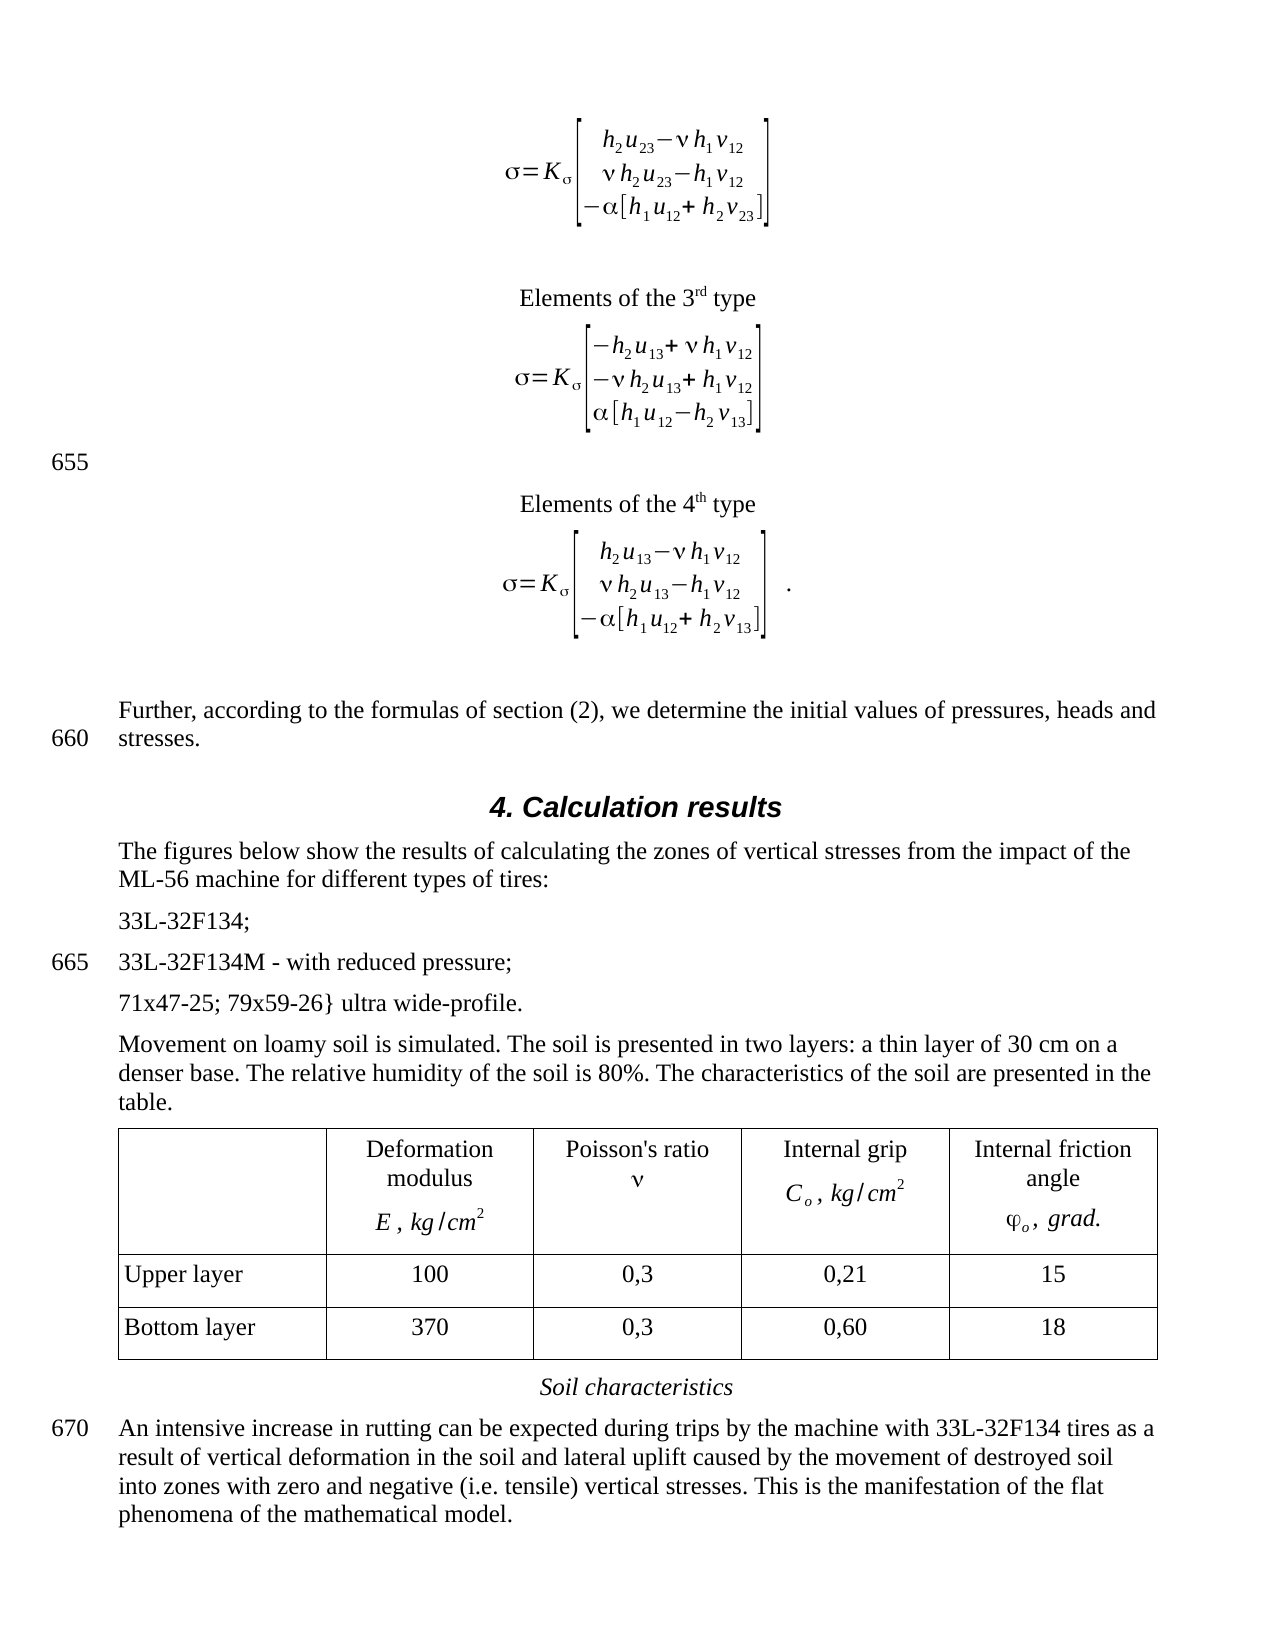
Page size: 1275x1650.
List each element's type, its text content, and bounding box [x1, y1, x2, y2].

text Further, according to the formulas of section (2), we determine the initial values of pressures, heads and stresses. [118, 695, 1157, 752]
table_header Poisson's ratio [534, 1129, 741, 1254]
text 33L-32F134M - with reduced pressure; [118, 947, 1157, 976]
text An intensive increase in rutting can be expected during trips by the machine with 33L-32F134 tires as a result of vertical deformation in the soil and lateral uplift caused by the movement of destroyed soil into zones with zero and negative (i.e. tensile) vertical stresses. This is the manifestation of the flat phenomena of the mathematical model. [118, 1413, 1157, 1528]
table_header Deformation modulus [327, 1129, 533, 1254]
table_header Internal grip [742, 1129, 949, 1254]
text Elements of the 3rd type [118, 283, 1157, 312]
table_cell 15 [950, 1255, 1157, 1307]
table_cell 370 [327, 1308, 533, 1359]
subtitle 4. Calculation results [118, 790, 1157, 823]
table_header Internal friction angle [950, 1129, 1157, 1254]
table_cell Upper layer [119, 1255, 326, 1307]
table_cell Bottom layer [119, 1308, 326, 1359]
text Movement on loamy soil is simulated. The soil is presented in two layers: a thin layer of 30 cm on a denser base. The relative humidity of the soil is 80%. The characteristics of the soil are presented in the table. [118, 1029, 1157, 1116]
text 71x47-25; 79x59-26} ultra wide-profile. [118, 988, 1157, 1017]
table_cell 100 [327, 1255, 533, 1307]
table_cell 0,60 [742, 1308, 949, 1359]
text 33L-32F134; [118, 906, 1157, 934]
table_cell 0,21 [742, 1255, 949, 1307]
text Soil characteristics [118, 1372, 1157, 1401]
table_cell 18 [950, 1308, 1157, 1359]
table_cell 0,3 [534, 1308, 741, 1359]
table_header [119, 1129, 326, 1254]
table_cell 0,3 [534, 1255, 741, 1307]
text The figures below show the results of calculating the zones of vertical stresses from the impact of the ML-56 machine for different types of tires: [118, 836, 1157, 893]
text . [118, 530, 1157, 641]
text Elements of the 4th type [118, 489, 1157, 517]
